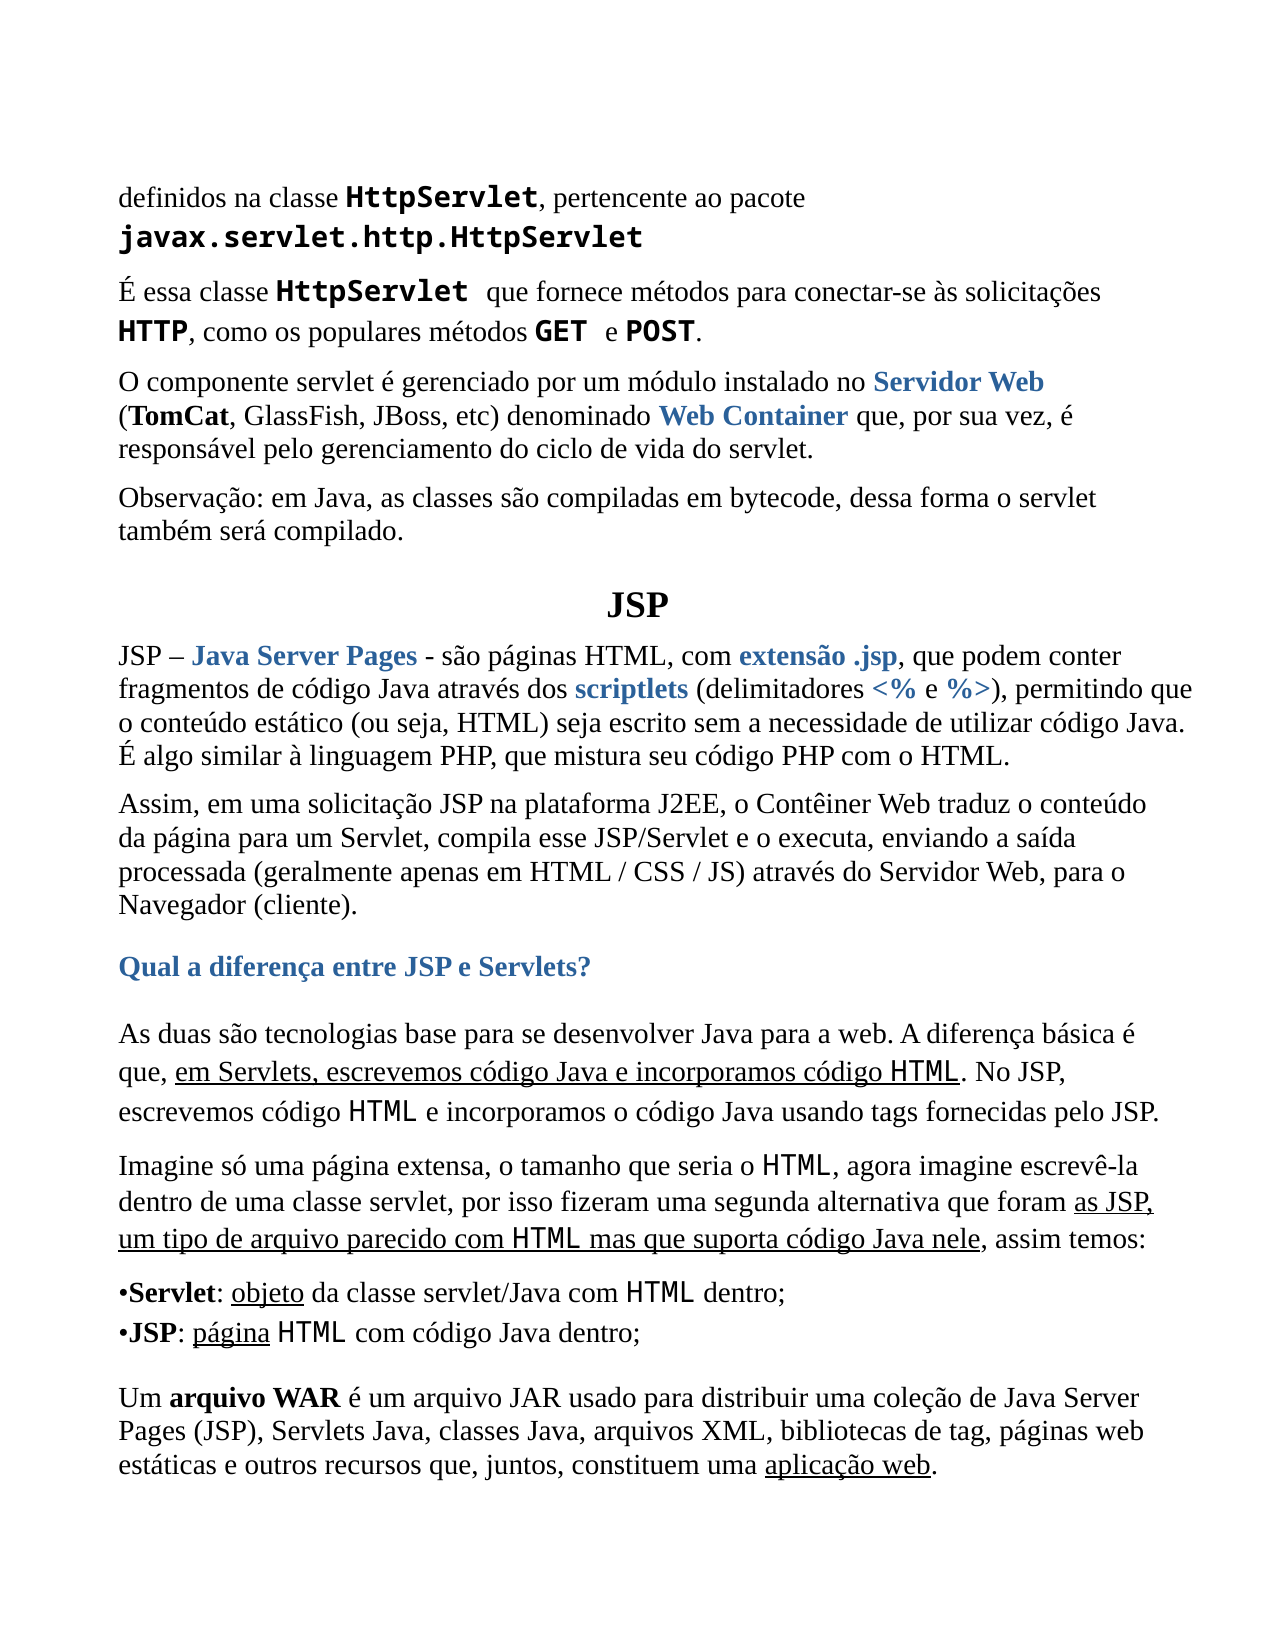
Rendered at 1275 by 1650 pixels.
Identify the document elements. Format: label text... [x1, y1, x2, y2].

text JSP – Java Server Pages - são páginas HTML, com extensão .jsp, que podem conter fragmentos de código Java através dos scriptlets (delimitadores <% e %>), permitindo que o conteúdo estático (ou seja, HTML) seja escrito sem a necessidade de utilizar código Java. É algo similar à linguagem PHP, que mistura seu código PHP com o HTML. [118, 638, 1198, 772]
text definidos na classe HttpServlet, pertencente ao pacote javax.servlet.http.HttpServlet [118, 176, 1157, 256]
text Qual a diferença entre JSP e Servlets? [118, 949, 1157, 983]
text Observação: em Java, as classes são compiladas em bytecode, dessa forma o servlet também será compilado. [118, 480, 1157, 547]
text Assim, em uma solicitação JSP na plataforma J2EE, o Contêiner Web traduz o conteúdo da página para um Servlet, compila esse JSP/Servlet e o executa, enviando a saída processada (geralmente apenas em HTML / CSS / JS) através do Servidor Web, para o Navegador (cliente). [118, 787, 1157, 921]
subtitle JSP [118, 582, 1157, 625]
text Imagine só uma página extensa, o tamanho que seria o HTML, agora imagine escrevê-la dentro de uma classe servlet, por isso fizeram uma segunda alternativa que foram as JSP, um tipo de arquivo parecido com HTML mas que suporta código Java nele, assim temos: [118, 1144, 1157, 1257]
list Servlet: objeto da classe servlet/Java com HTML dentro; [118, 1272, 1157, 1311]
text O componente servlet é gerenciado por um módulo instalado no Servidor Web (TomCat, GlassFish, JBoss, etc) denominado Web Container que, por sua vez, é responsável pelo gerenciamento do ciclo de vida do servlet. [118, 364, 1157, 465]
text As duas são tecnologias base para se desenvolver Java para a web. A diferença básica é que, em Servlets, escrevemos código Java e incorporamos código HTML. No JSP, escrevemos código HTML e incorporamos o código Java usando tags fornecidas pelo JSP. [118, 1017, 1169, 1129]
text É essa classe HttpServlet que fornece métodos para conectar-se às solicitações HTTP, como os populares métodos GET e POST. [118, 270, 1157, 350]
list JSP: página HTML com código Java dentro; [118, 1311, 1157, 1380]
text Um arquivo WAR é um arquivo JAR usado para distribuir uma coleção de Java Server Pages (JSP), Servlets Java, classes Java, arquivos XML, bibliotecas de tag, páginas web estáticas e outros recursos que, juntos, constituem uma aplicação web. [118, 1380, 1157, 1480]
